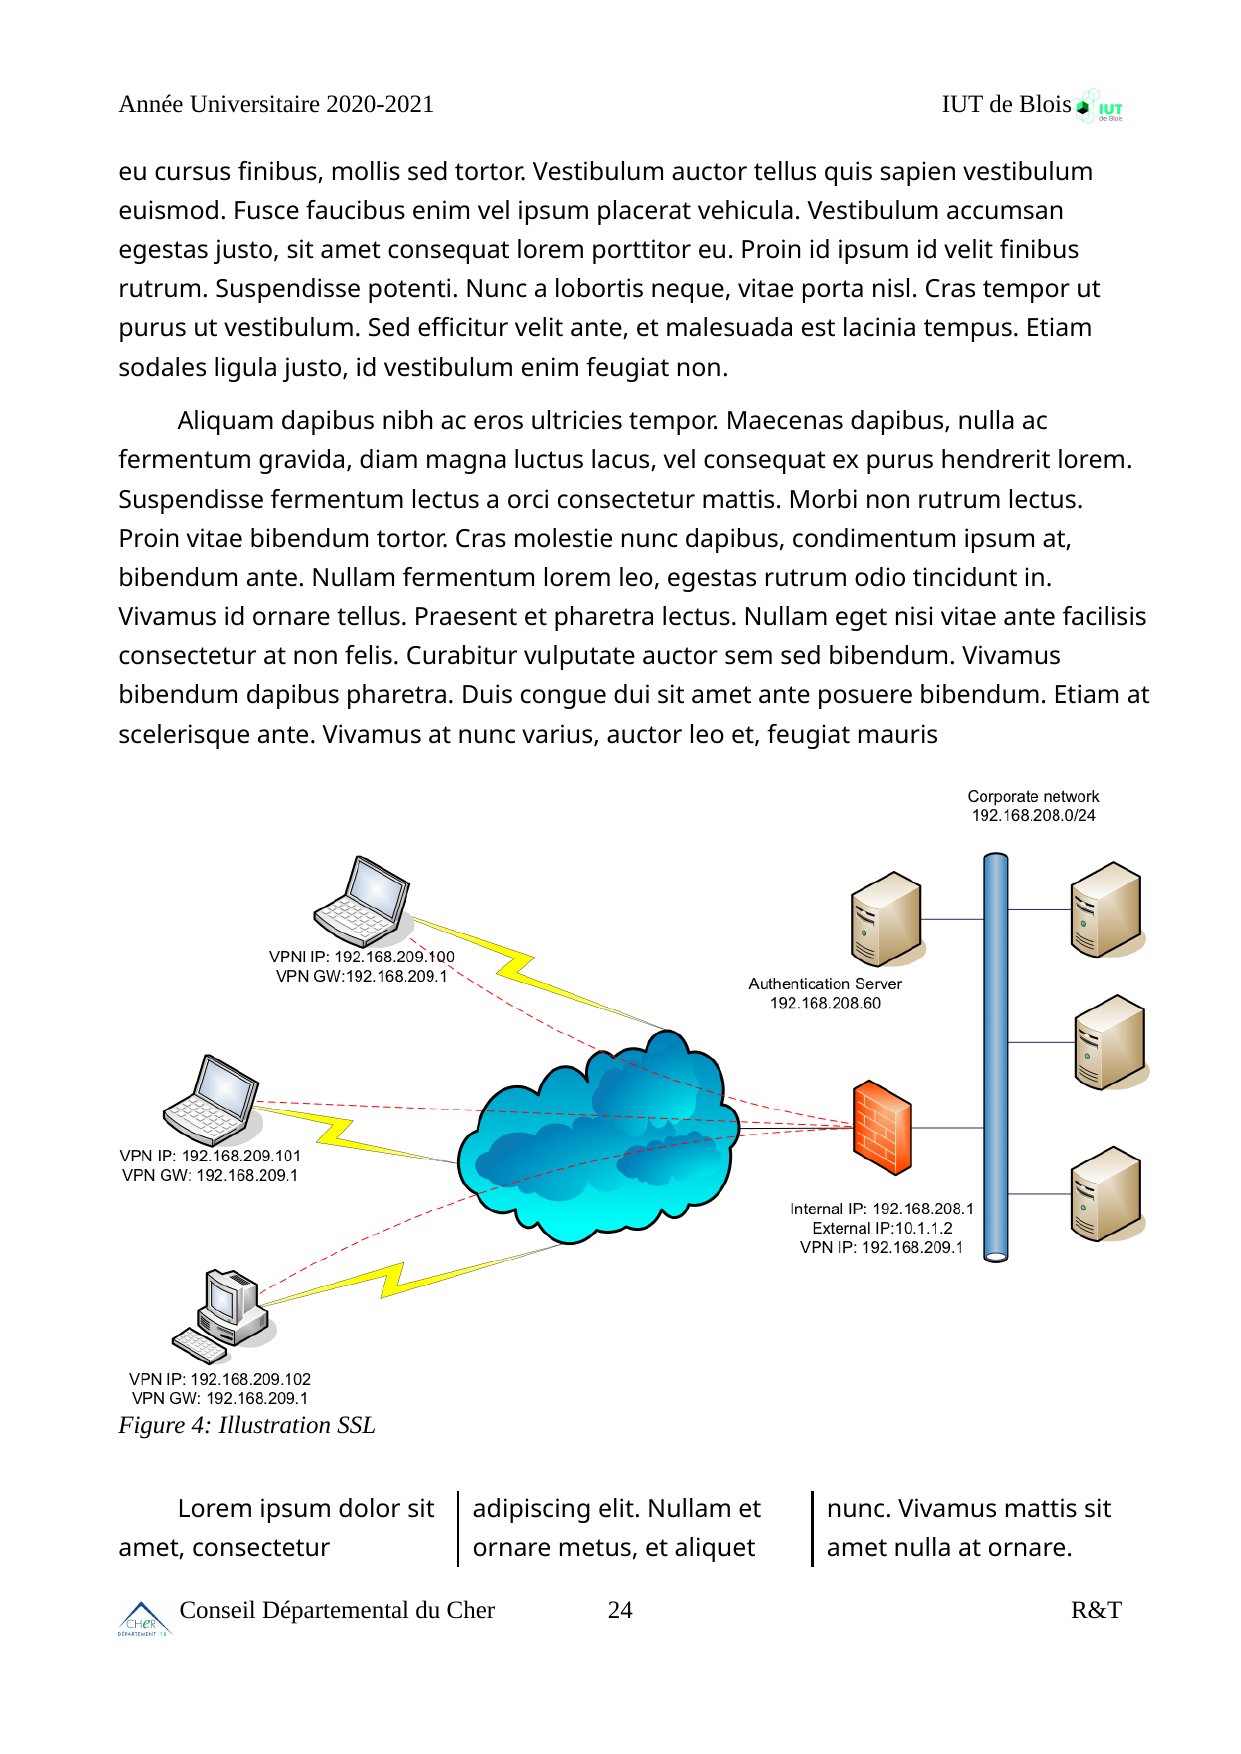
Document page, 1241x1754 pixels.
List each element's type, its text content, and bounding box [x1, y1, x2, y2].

picture [118, 1601, 174, 1636]
text eu cursus finibus, mollis sed tortor. Vestibulum auctor tellus quis sapien vestibulum euismod. Fusce faucibus enim vel ipsum placerat vehicula. Vestibulum accumsan egestas justo, sit amet consequat lorem porttitor eu. Proin id ipsum id velit finibus rutrum. Suspendisse potenti. Nunc a lobortis neque, vitae porta nisl. Cras tempor ut purus ut vestibulum. Sed efficitur velit ante, et malesuada est lacinia tempus. Etiam sodales ligula justo, id vestibulum enim feugiat non. [118, 153, 1152, 383]
text nunc. Vivamus mattis sit amet nulla at ornare. [827, 1491, 1152, 1564]
text Figure 4: Illustration SSL [118, 1411, 1152, 1439]
picture [118, 782, 1152, 1411]
text Aliquam dapibus nibh ac eros ultricies tempor. Maecenas dapibus, nulla ac fermentum gravida, diam magna luctus lacus, vel consequat ex purus hendrerit lorem. Suspendisse fermentum lectus a orci consectetur mattis. Morbi non rutrum lectus. Proin vitae bibendum tortor. Cras molestie nunc dapibus, condimentum ipsum at, bibendum ante. Nullam fermentum lorem leo, egestas rutrum odio tincidunt in. Vivamus id ornare tellus. Praesent et pharetra lectus. Nullam eget nisi vitae ante facilisis consectetur at non felis. Curabitur vulputate auctor sem sed bibendum. Vivamus bibendum dapibus pharetra. Duis congue dui sit amet ante posuere bibendum. Etiam at scelerisque ante. Vivamus at nunc varius, auctor leo et, feugiat mauris [118, 403, 1152, 750]
text Lorem ipsum dolor sit amet, consectetur [118, 1491, 443, 1564]
text adipiscing elit. Nullam et ornare metus, et aliquet [472, 1491, 797, 1564]
picture [1071, 88, 1123, 124]
